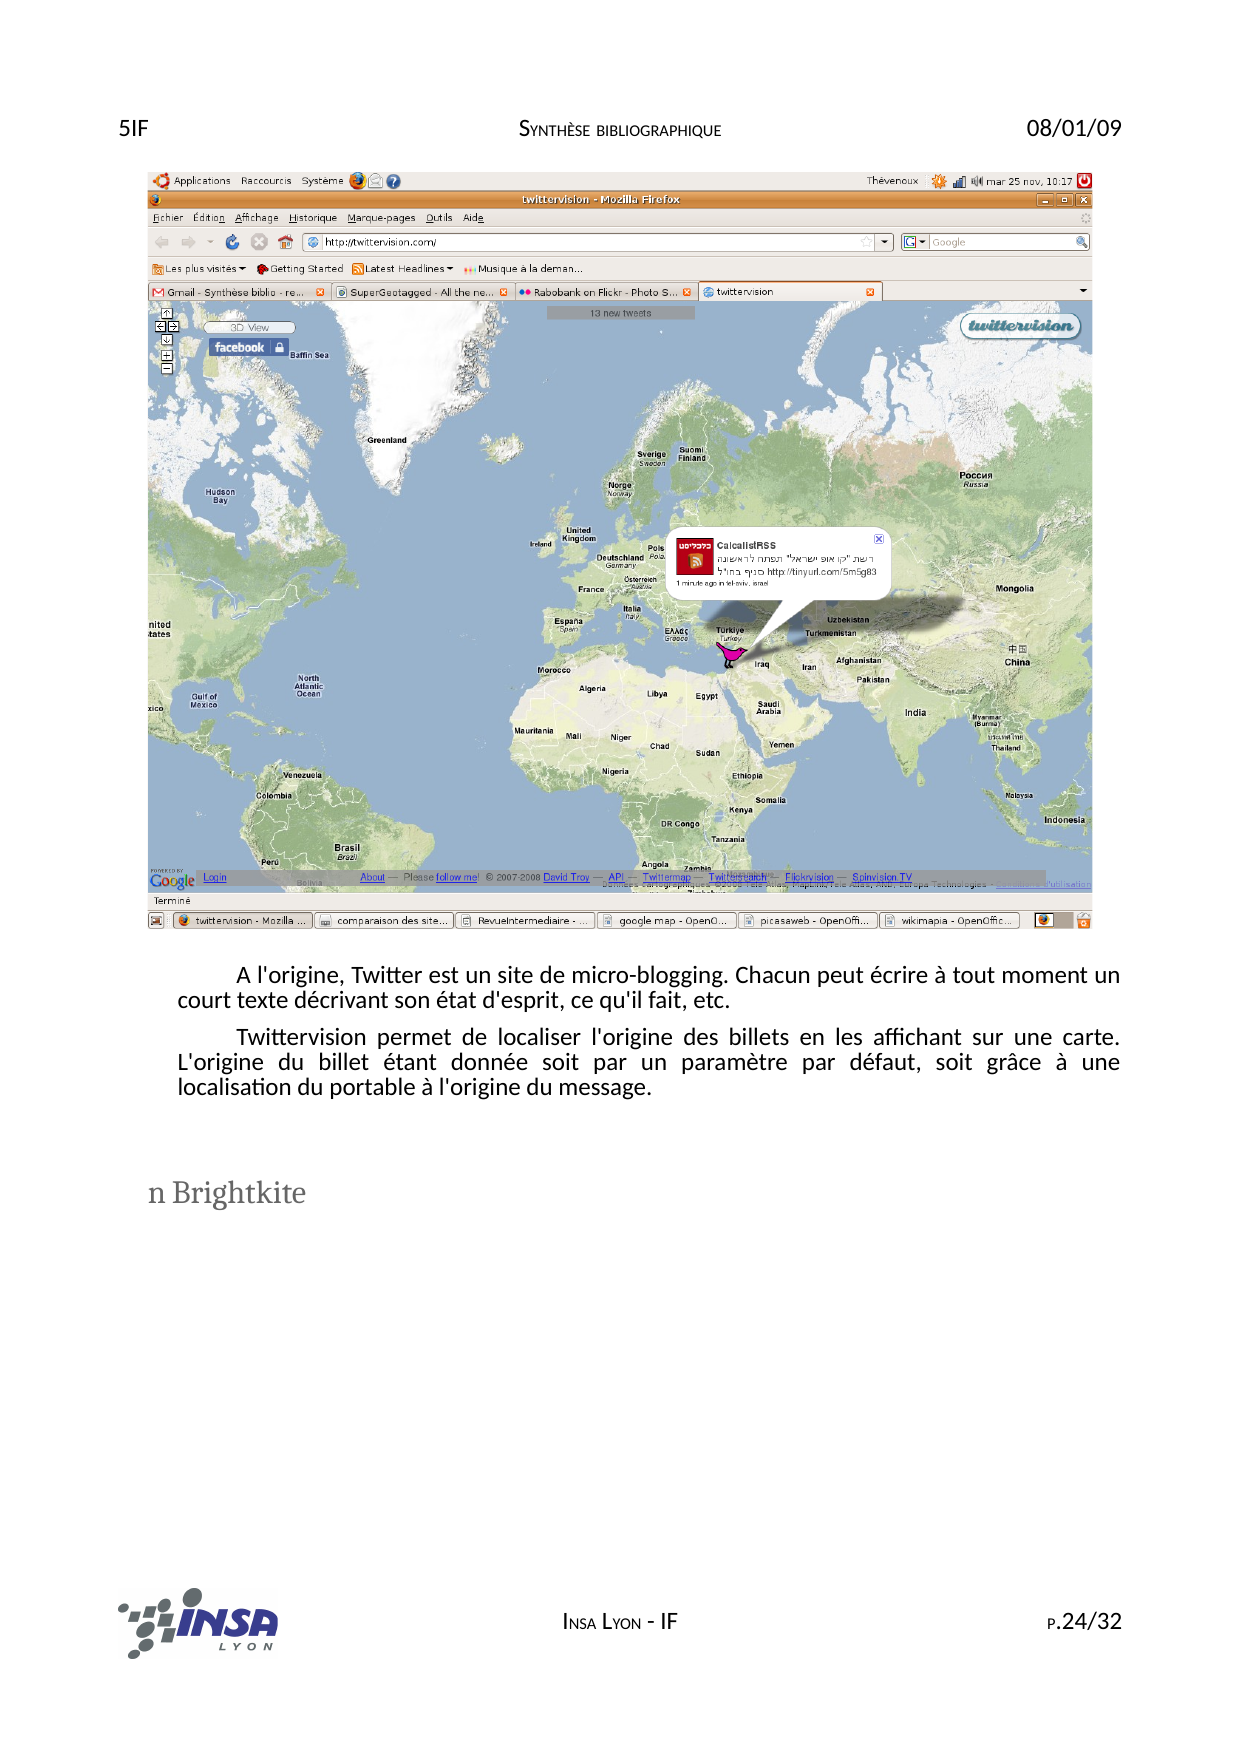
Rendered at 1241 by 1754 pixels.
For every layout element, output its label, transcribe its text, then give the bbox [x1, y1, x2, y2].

text A l'origine, Twitter est un site de micro-blogging. Chacun peut écrire à tout moment un court texte décrivant son état d'esprit, ce qu'il fait, etc. [177, 965, 1122, 1015]
text Twittervision permet de localiser l'origine des billets en les affichant sur une carte. L'origine du billet étant donnée soit par un paramètre par défaut, soit grâce à une localisation du portable à l'origine du message. [177, 1027, 1122, 1102]
picture [118, 1588, 278, 1659]
picture [147, 172, 1093, 929]
subtitle Brightkite [118, 1174, 1122, 1212]
